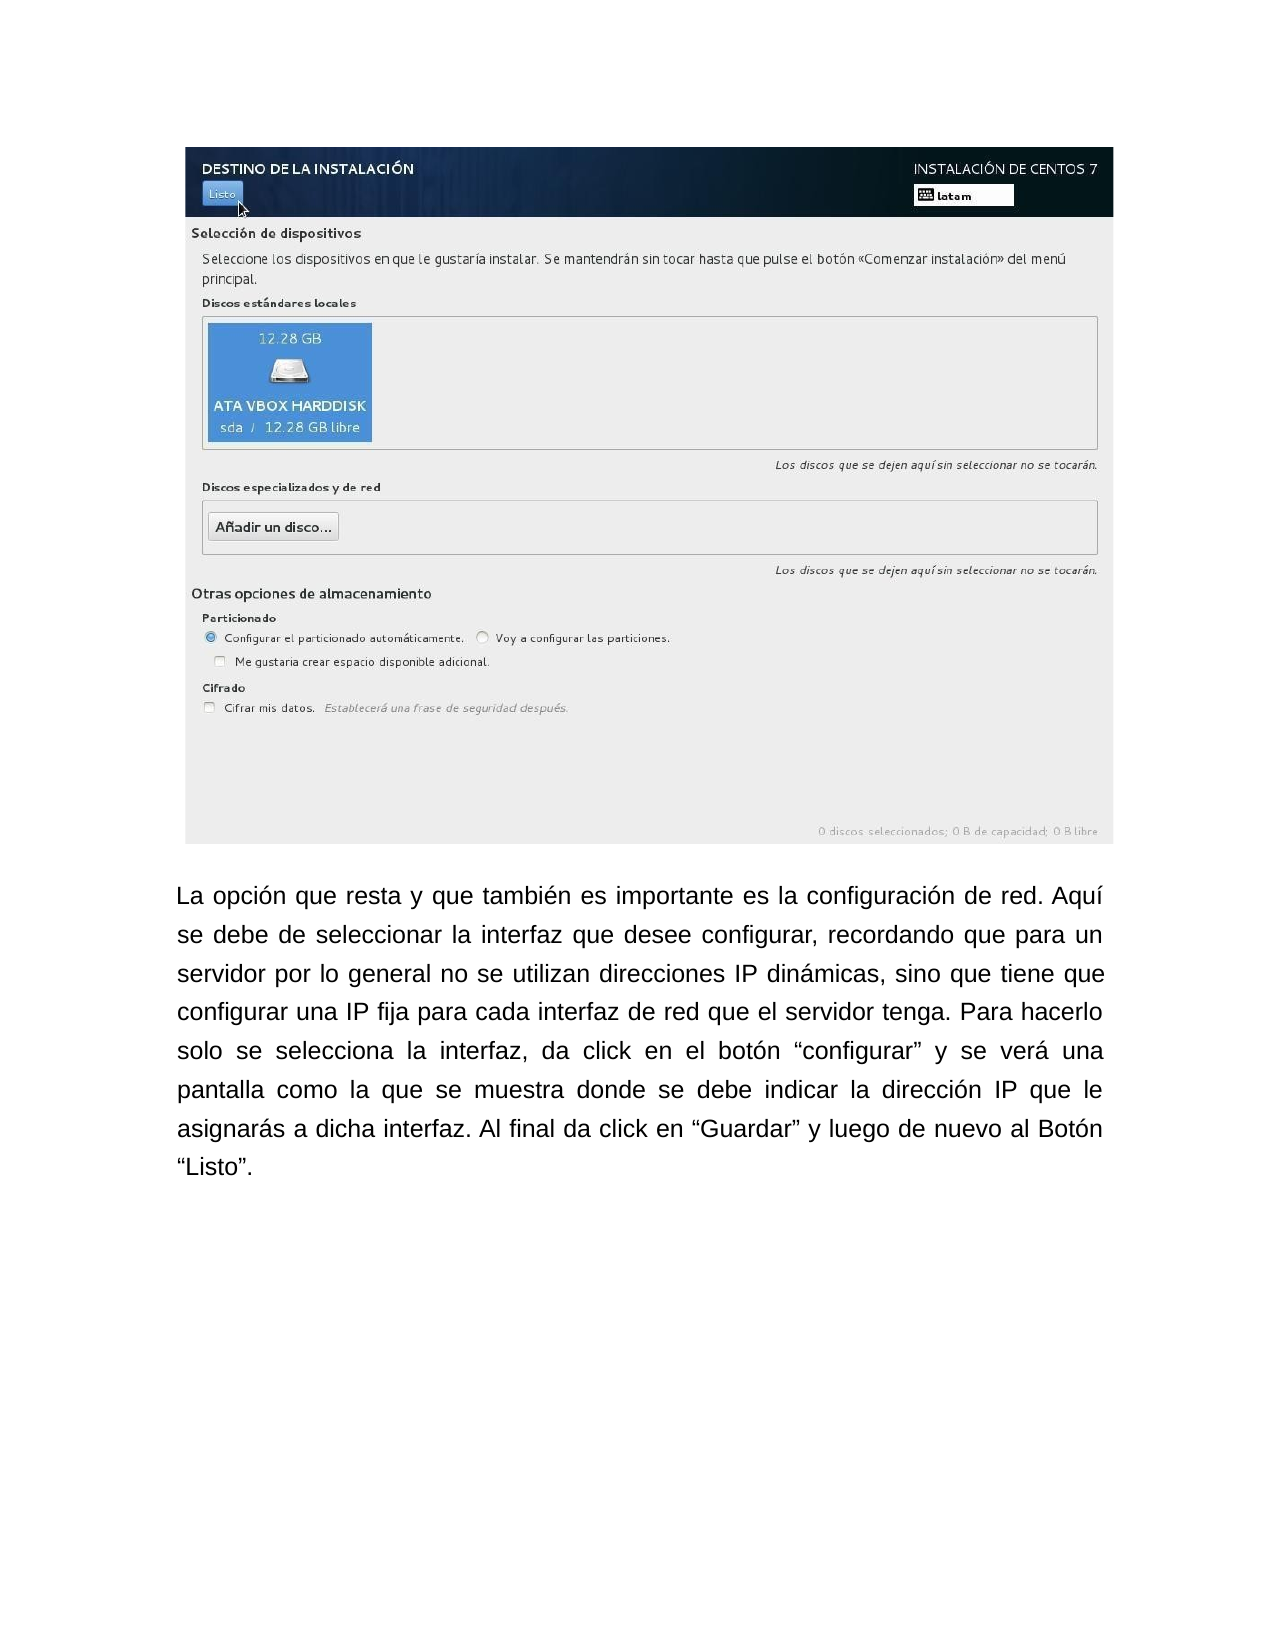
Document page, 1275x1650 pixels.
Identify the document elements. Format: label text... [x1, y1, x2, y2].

picture [185, 147, 1114, 844]
text La opción que resta y que también es importante es la configuración de red. Aquí se debe de seleccionar la interfaz que desee configurar, recordando que para un servidor por lo general no se utilizan direcciones IP dinámicas, sino que tiene que configurar una IP fija para cada interfaz de red que el servidor tenga. Para hacerlo solo se selecciona la interfaz, da click en el botón “configurar” y se verá una pantalla como la que se muestra donde se debe indicar la dirección IP que le asignarás a dicha interfaz. Al final da click en “Guardar” y luego de nuevo al Botón “Listo”. [176, 881, 1105, 1181]
